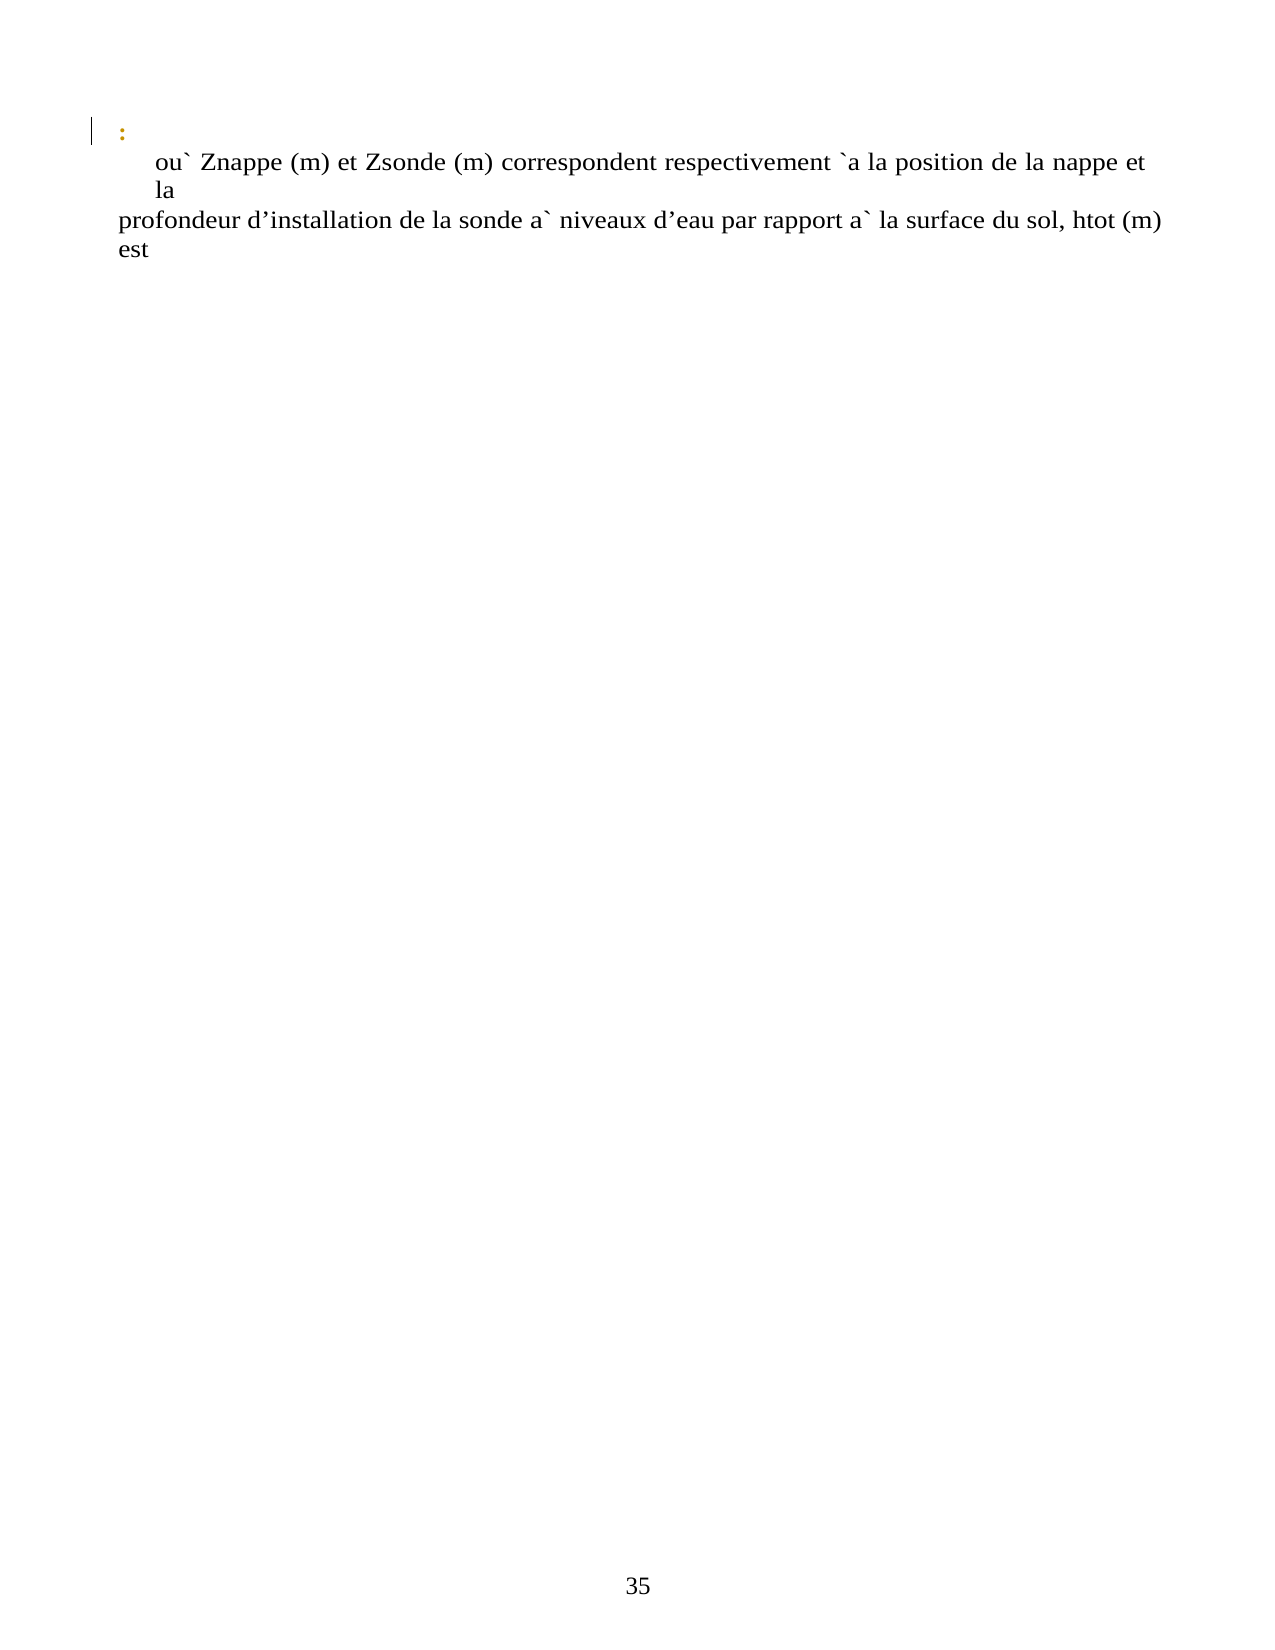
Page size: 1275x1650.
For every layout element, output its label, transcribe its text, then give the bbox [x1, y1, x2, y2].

text : [118, 117, 1173, 145]
text profondeur d’installation de la sonde a` niveaux d’eau par rapport a` la surface du sol, htot (m) est [118, 206, 1173, 263]
text ou` Znappe (m) et Zsonde (m) correspondent respectivement `a la position de la nappe et la [155, 147, 1173, 204]
